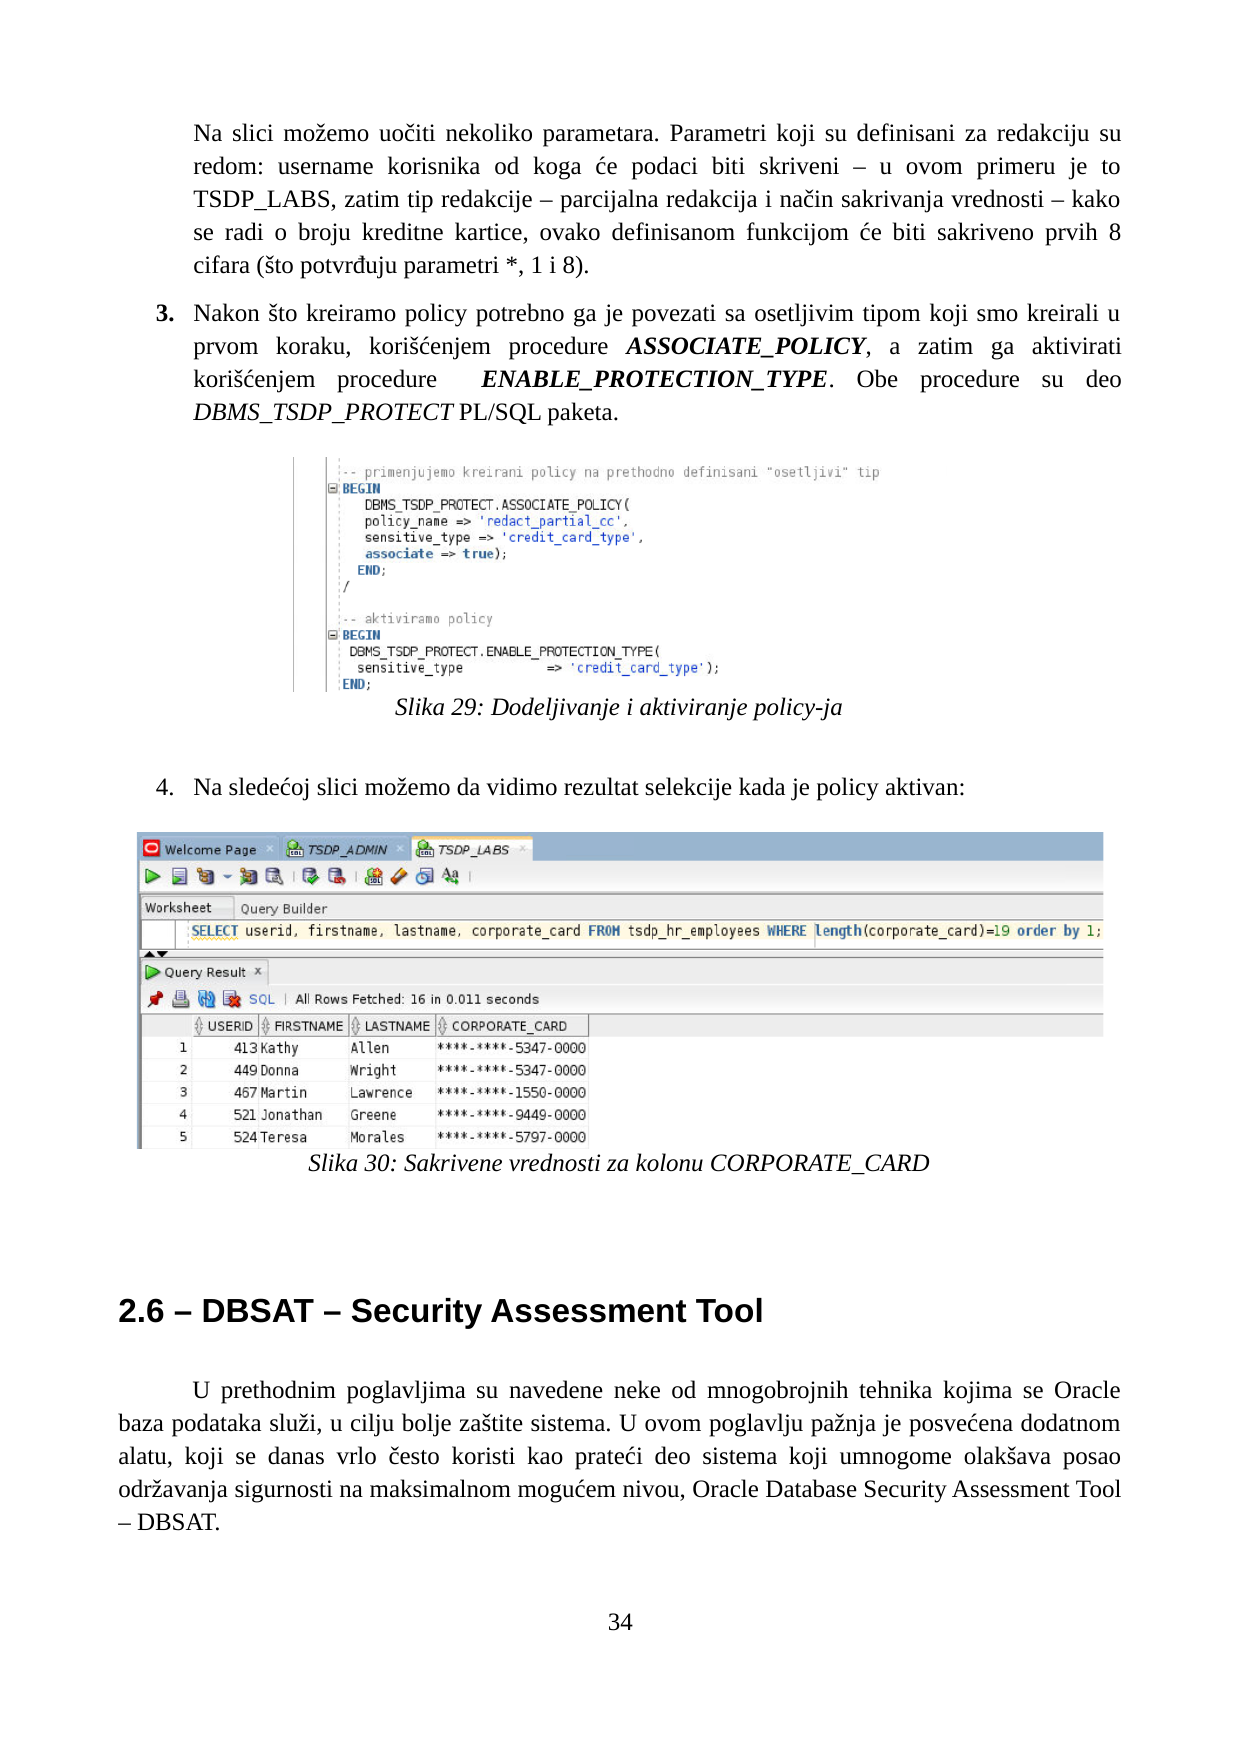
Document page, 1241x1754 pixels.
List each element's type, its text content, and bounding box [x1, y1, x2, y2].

list Nakon što kreiramo policy potrebno ga je povezati sa osetljivim tipom koji smo kreirali u prvom koraku, korišćenjem procedure ASSOCIATE_POLICY, a zatim ga aktivirati korišćenjem procedure ENABLE_PROTECTION_TYPE. Obe procedure su deo DBMS_TSDP_PROTECT PL/SQL paketa. [156, 298, 1122, 426]
list Slika 30: Sakrivene vrednosti za kolonu CORPORATE_CARD [137, 1149, 1103, 1177]
picture [136, 832, 1104, 1149]
subtitle 2.6 – DBSAT – Security Assessment Tool [118, 1291, 1122, 1330]
picture [293, 457, 947, 692]
list Na slici možemo uočiti nekoliko parametara. Parametri koji su definisani za redakciju su redom: username korisnika od koga će podaci biti skriveni – u ovom primeru je to TSDP_LABS, zatim tip redakcije – parcijalna redakcija i način sakrivanja vrednosti – kako se radi o broju kreditne kartice, ovako definisanom funkcijom će biti sakriveno prvih 8 cifara (što potvrđuju parametri *, 1 i 8). [156, 118, 1122, 279]
list Na sledećoj slici možemo da vidimo rezultat selekcije kada je policy aktivan: [156, 772, 1122, 801]
text U prethodnim poglavljima su navedene neke od mnogobrojnih tehnika kojima se Oracle baza podataka služi, u cilju bolje zaštite sistema. U ovom poglavlju pažnja je posvećena dodatnom alatu, koji se danas vrlo često koristi kao prateći deo sistema koji umnogome olakšava posao održavanja sigurnosti na maksimalnom mogućem nivou, Oracle Database Security Assessment Tool – DBSAT. [118, 1375, 1122, 1536]
list Slika 29: Dodeljivanje i aktiviranje policy-ja [293, 692, 947, 721]
